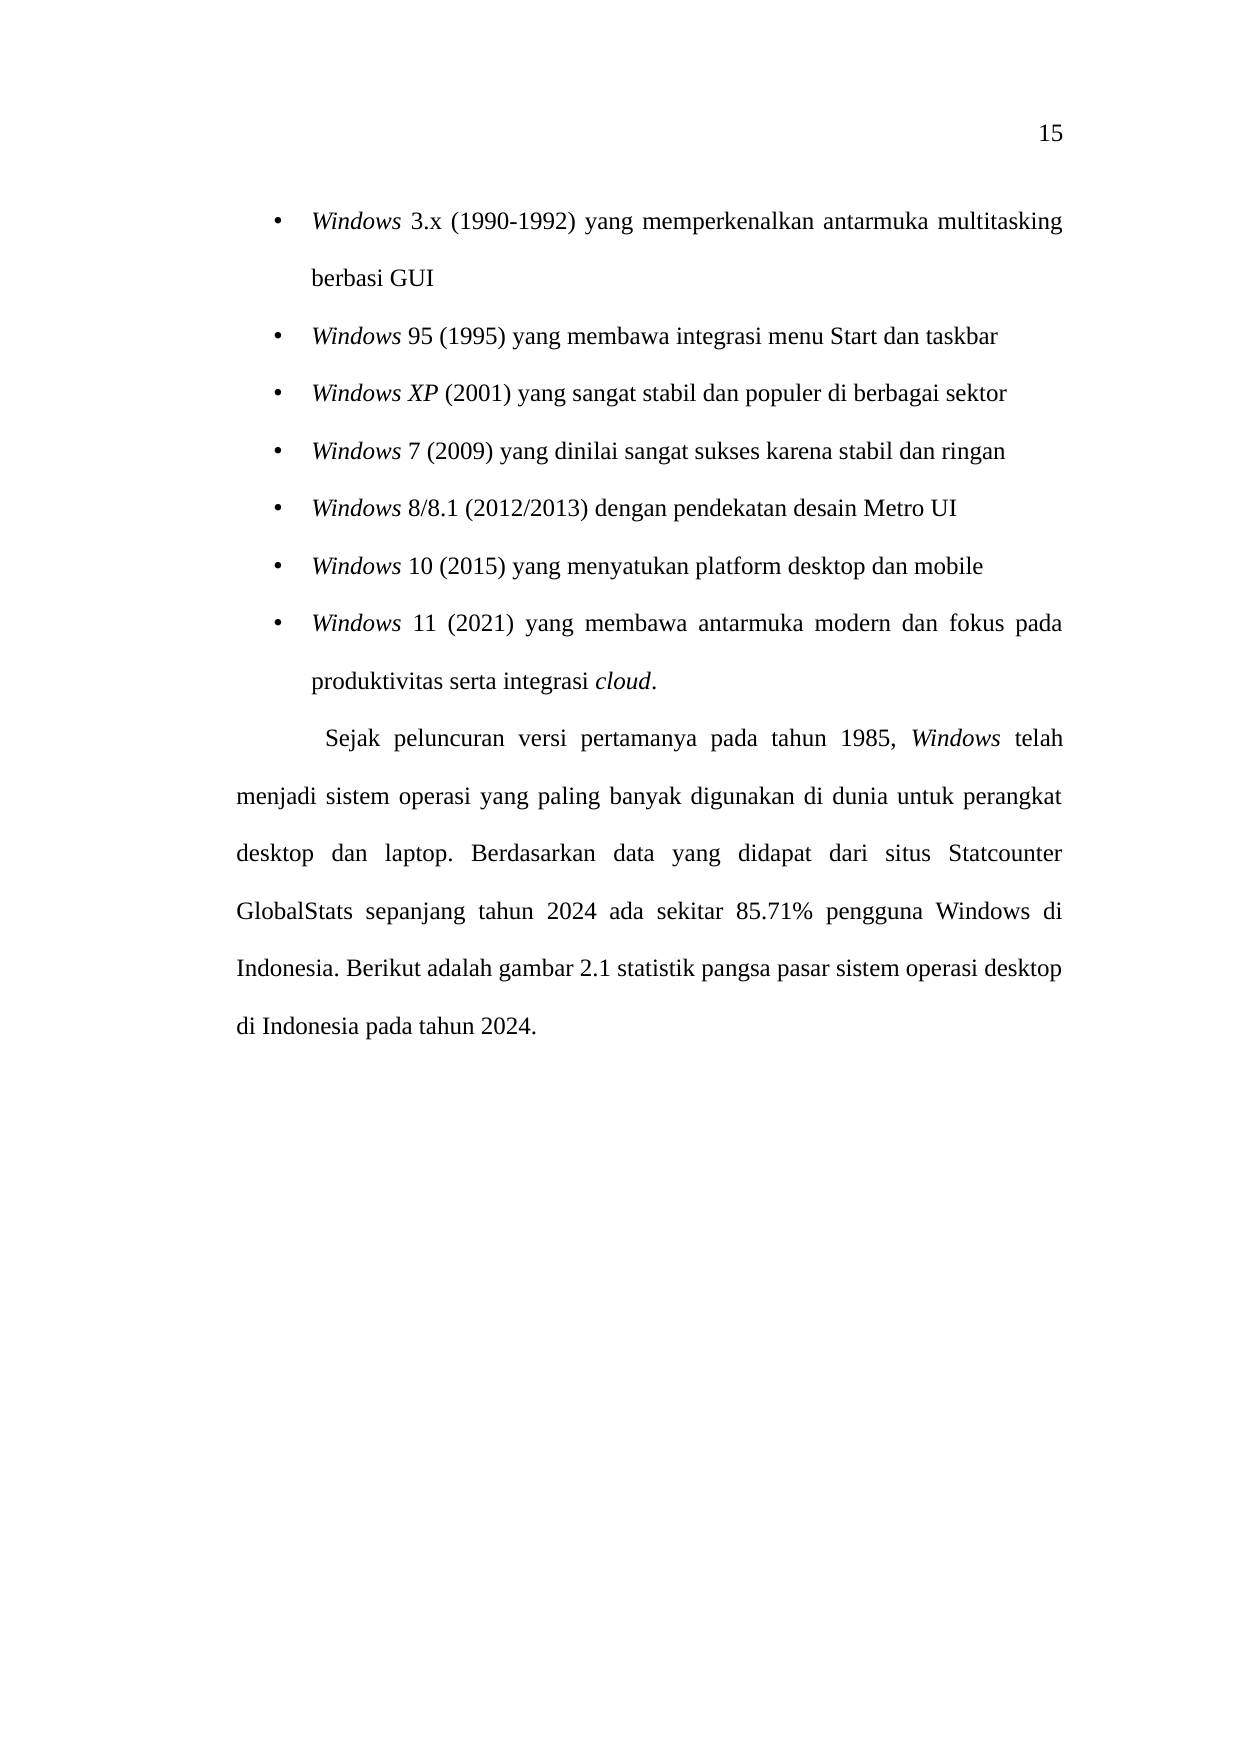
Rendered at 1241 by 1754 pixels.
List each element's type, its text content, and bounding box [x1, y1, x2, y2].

list Windows XP (2001) yang sangat stabil dan populer di berbagai sektor [274, 378, 1063, 407]
list Windows 10 (2015) yang menyatukan platform desktop dan mobile [274, 551, 1063, 580]
list Windows 7 (2009) yang dinilai sangat sukses karena stabil dan ringan [274, 436, 1063, 465]
list Windows 95 (1995) yang membawa integrasi menu Start dan taskbar [274, 321, 1063, 350]
text Sejak peluncuran versi pertamanya pada tahun 1985, Windows telah menjadi sistem operasi yang paling banyak digunakan di dunia untuk perangkat desktop dan laptop. Berdasarkan data yang didapat dari situs Statcounter GlobalStats sepanjang tahun 2024 ada sekitar 85.71% pengguna Windows di Indonesia. Berikut adalah gambar 2.1 statistik pangsa pasar sistem operasi desktop di Indonesia pada tahun 2024. [236, 723, 1063, 1040]
list Windows 3.x (1990-1992) yang memperkenalkan antarmuka multitasking berbasi GUI [274, 206, 1063, 292]
list Windows 8/8.1 (2012/2013) dengan pendekatan desain Metro UI [274, 493, 1063, 522]
list Windows 11 (2021) yang membawa antarmuka modern dan fokus pada produktivitas serta integrasi cloud. [274, 608, 1063, 695]
